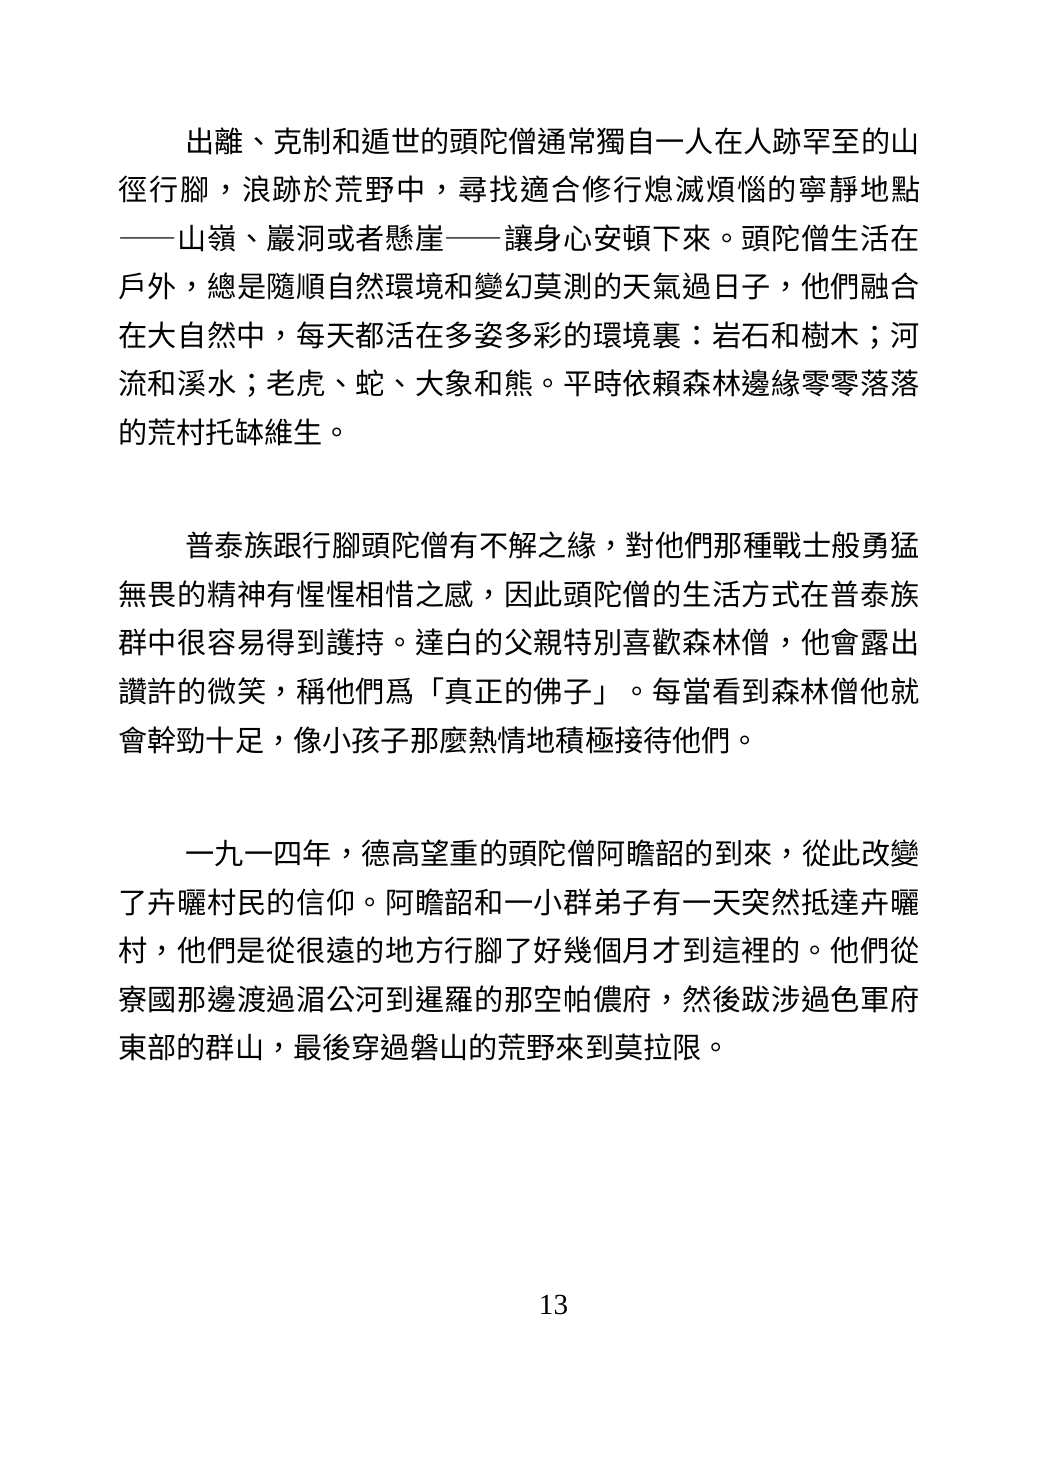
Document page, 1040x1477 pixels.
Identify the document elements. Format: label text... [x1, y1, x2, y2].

text 出離、克制和遁世的頭陀僧通常獨自一人在人跡罕至的山徑行腳，浪跡於荒野中，尋找適合修行熄滅煩惱的寧靜地點——山嶺、巖洞或者懸崖——讓身心安頓下來。頭陀僧生活在戶外，總是隨順自然環境和變幻莫測的天氣過日子，他們融合在大自然中，每天都活在多姿多彩的環境裏：岩石和樹木；河流和溪水；老虎、蛇、大象和熊。平時依賴森林邊緣零零落落的荒村托缽維生。 [118, 118, 921, 452]
text 一九一四年，德高望重的頭陀僧阿瞻韶的到來，從此改變了卉曬村民的信仰。阿瞻韶和一小群弟子有一天突然抵達卉曬村，他們是從很遠的地方行腳了好幾個月才到這裡的。他們從寮國那邊渡過湄公河到暹羅的那空帕儂府，然後跋涉過色軍府東部的群山，最後穿過磐山的荒野來到莫拉限。 [118, 831, 921, 1067]
text 普泰族跟行腳頭陀僧有不解之緣，對他們那種戰士般勇猛無畏的精神有惺惺相惜之感，因此頭陀僧的生活方式在普泰族群中很容易得到護持。達白的父親特別喜歡森林僧，他會露出讚許的微笑，稱他們爲「真正的佛子」。每當看到森林僧他就會幹勁十足，像小孩子那麼熱情地積極接待他們。 [118, 523, 921, 759]
